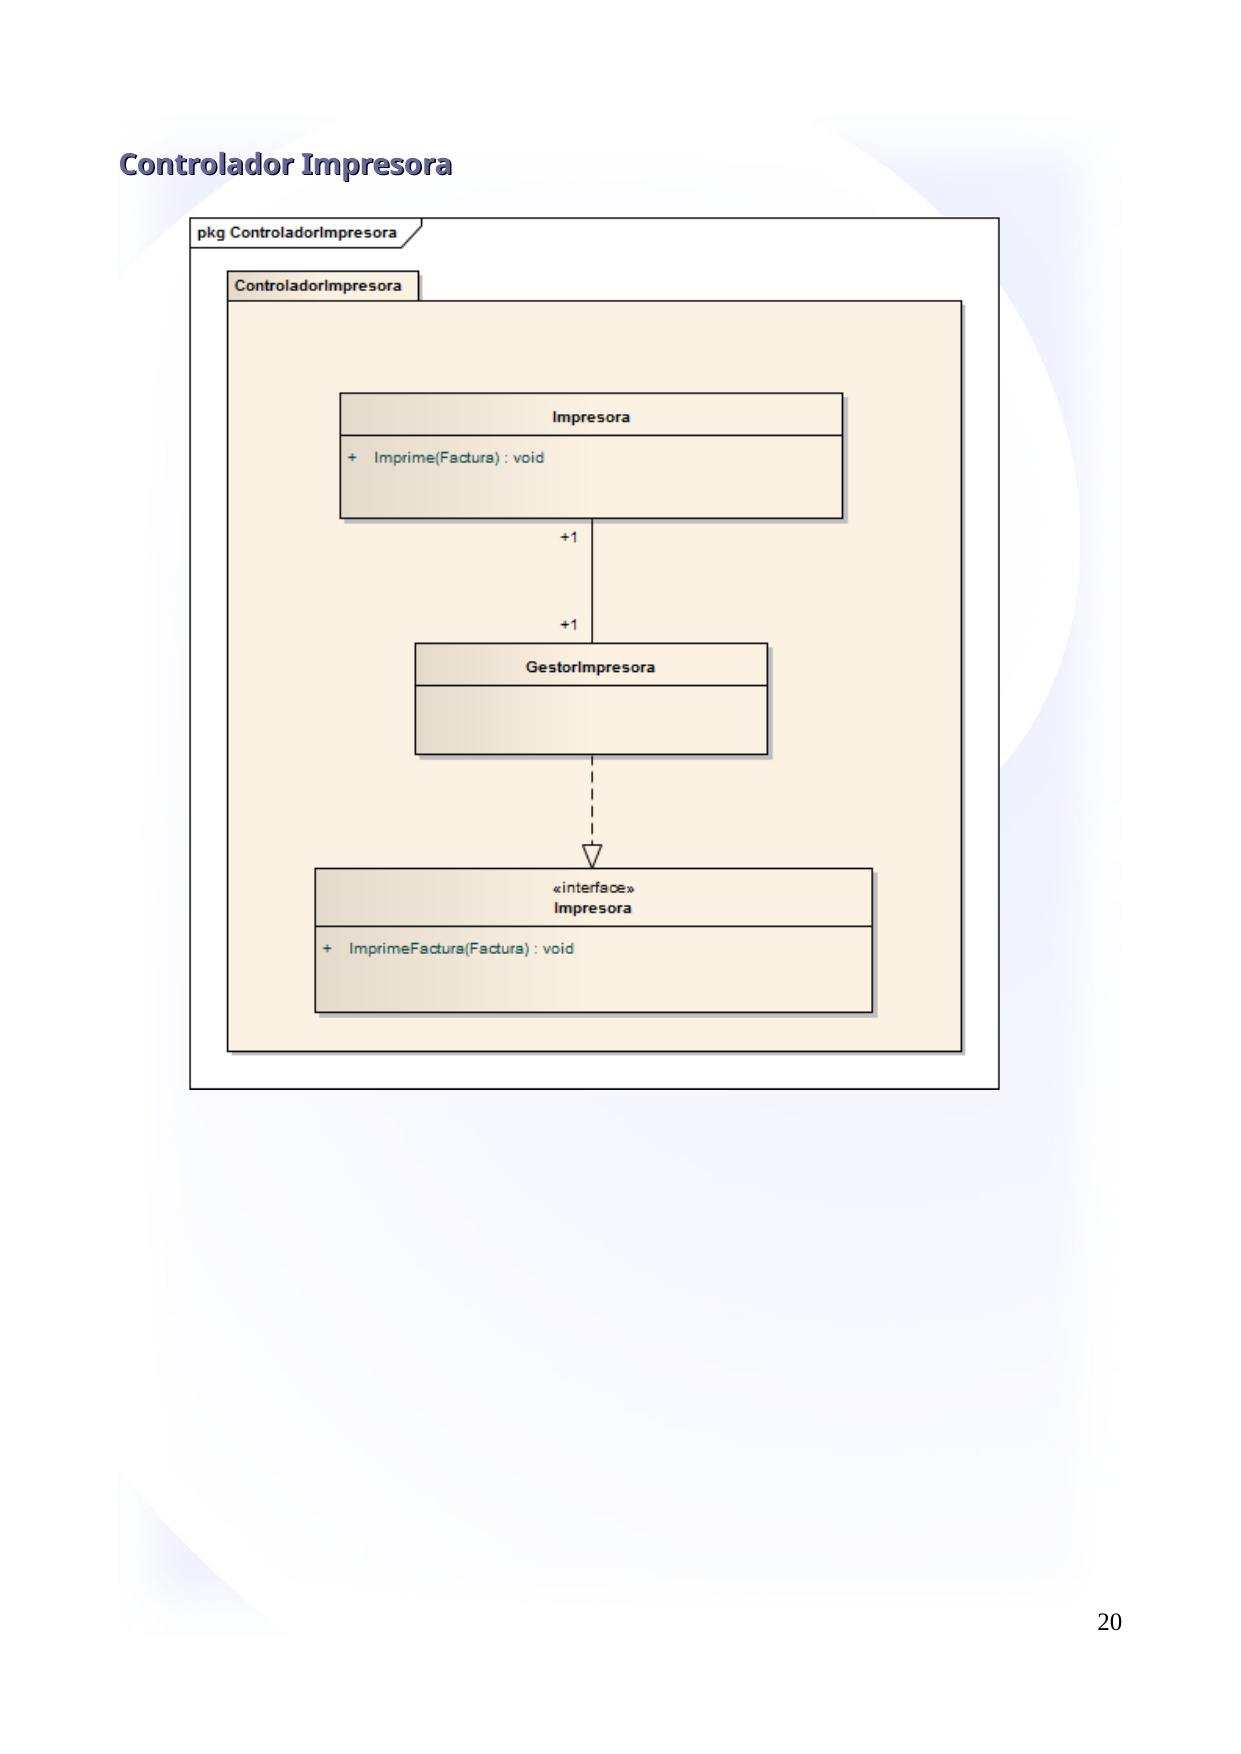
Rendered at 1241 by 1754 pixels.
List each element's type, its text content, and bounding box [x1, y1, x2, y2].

picture [118, 183, 1122, 1636]
subtitle Controlador Impresora [118, 143, 1122, 183]
picture [118, 118, 1122, 143]
